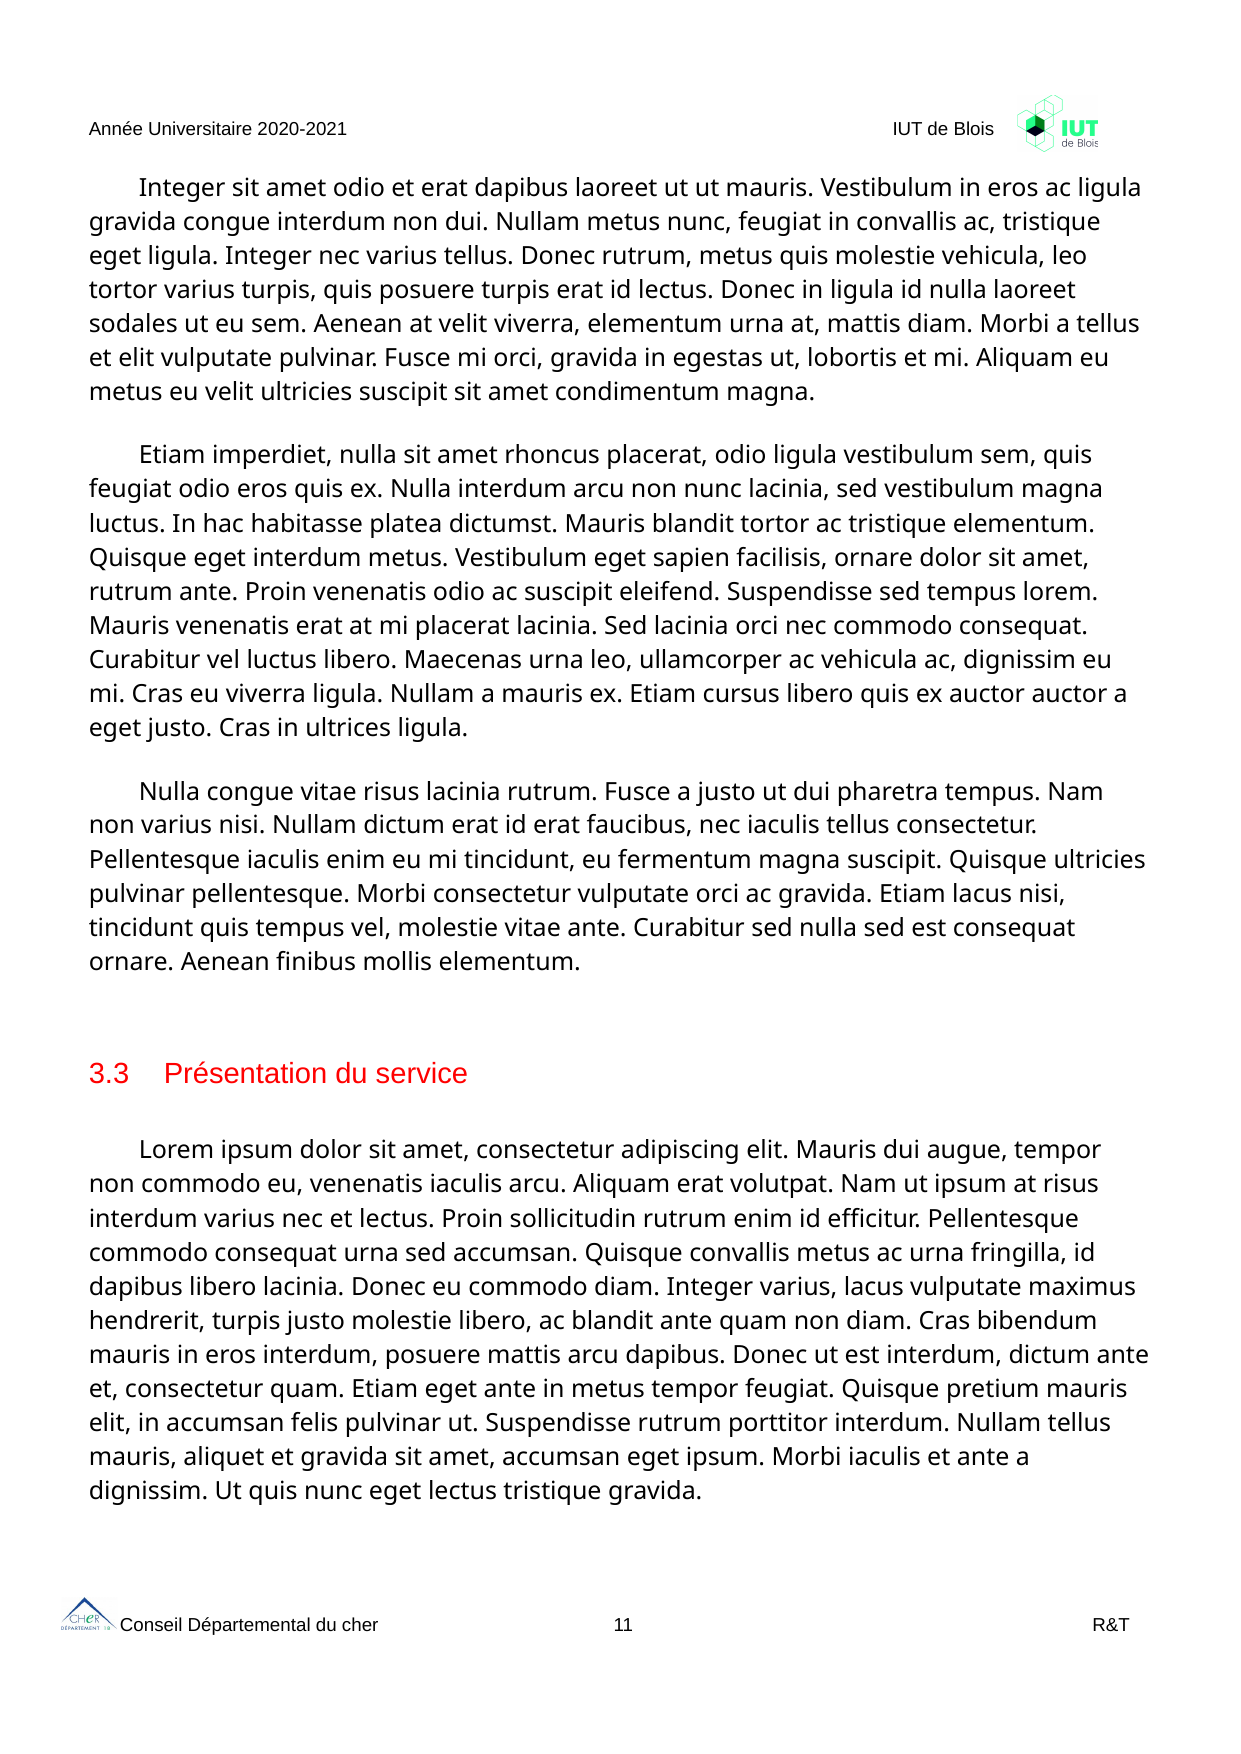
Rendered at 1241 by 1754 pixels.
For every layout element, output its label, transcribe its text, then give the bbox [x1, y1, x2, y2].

text Etiam imperdiet, nulla sit amet rhoncus placerat, odio ligula vestibulum sem, quis feugiat odio eros quis ex. Nulla interdum arcu non nunc lacinia, sed vestibulum magna luctus. In hac habitasse platea dictumst. Mauris blandit tortor ac tristique elementum. Quisque eget interdum metus. Vestibulum eget sapien facilisis, ornare dolor sit amet, rutrum ante. Proin venenatis odio ac suscipit eleifend. Suspendisse sed tempus lorem. Mauris venenatis erat at mi placerat lacinia. Sed lacinia orci nec commodo consequat. Curabitur vel luctus libero. Maecenas urna leo, ullamcorper ac vehicula ac, dignissim eu mi. Cras eu viverra ligula. Nullam a mauris ex. Etiam cursus libero quis ex auctor auctor a eget justo. Cras in ultrices ligula. [88, 437, 1152, 744]
text Lorem ipsum dolor sit amet, consectetur adipiscing elit. Mauris dui augue, tempor non commodo eu, venenatis iaculis arcu. Aliquam erat volutpat. Nam ut ipsum at risus interdum varius nec et lectus. Proin sollicitudin rutrum enim id efficitur. Pellentesque commodo consequat urna sed accumsan. Quisque convallis metus ac urna fringilla, id dapibus libero lacinia. Donec eu commodo diam. Integer varius, lacus vulputate maximus hendrerit, turpis justo molestie libero, ac blandit ante quam non diam. Cras bibendum mauris in eros interdum, posuere mattis arcu dapibus. Donec ut est interdum, dictum ante et, consectetur quam. Etiam eget ante in metus tempor feugiat. Quisque pretium mauris elit, in accumsan felis pulvinar ut. Suspendisse rutrum porttitor interdum. Nullam tellus mauris, aliquet et gravida sit amet, accumsan eget ipsum. Morbi iaculis et ante a dignissim. Ut quis nunc eget lectus tristique gravida. [88, 1132, 1152, 1507]
text Integer sit amet odio et erat dapibus laoreet ut ut mauris. Vestibulum in eros ac ligula gravida congue interdum non dui. Nullam metus nunc, feugiat in convallis ac, tristique eget ligula. Integer nec varius tellus. Donec rutrum, metus quis molestie vehicula, leo tortor varius turpis, quis posuere turpis erat id lectus. Donec in ligula id nulla laoreet sodales ut eu sem. Aenean at velit viverra, elementum urna at, mattis diam. Morbi a tellus et elit vulputate pulvinar. Fusce mi orci, gravida in egestas ut, lobortis et mi. Aliquam eu metus eu velit ultricies suscipit sit amet condimentum magna. [88, 169, 1152, 408]
picture [61, 1597, 118, 1630]
picture [1017, 95, 1098, 152]
text Nulla congue vitae risus lacinia rutrum. Fusce a justo ut dui pharetra tempus. Nam non varius nisi. Nullam dictum erat id erat faucibus, nec iaculis tellus consectetur. Pellentesque iaculis enim eu mi tincidunt, eu fermentum magna suscipit. Quisque ultricies pulvinar pellentesque. Morbi consectetur vulputate orci ac gravida. Etiam lacus nisi, tincidunt quis tempus vel, molestie vitae ante. Curabitur sed nulla sed est consequat ornare. Aenean finibus mollis elementum. [88, 773, 1152, 977]
subtitle Présentation du service [88, 1057, 1152, 1090]
